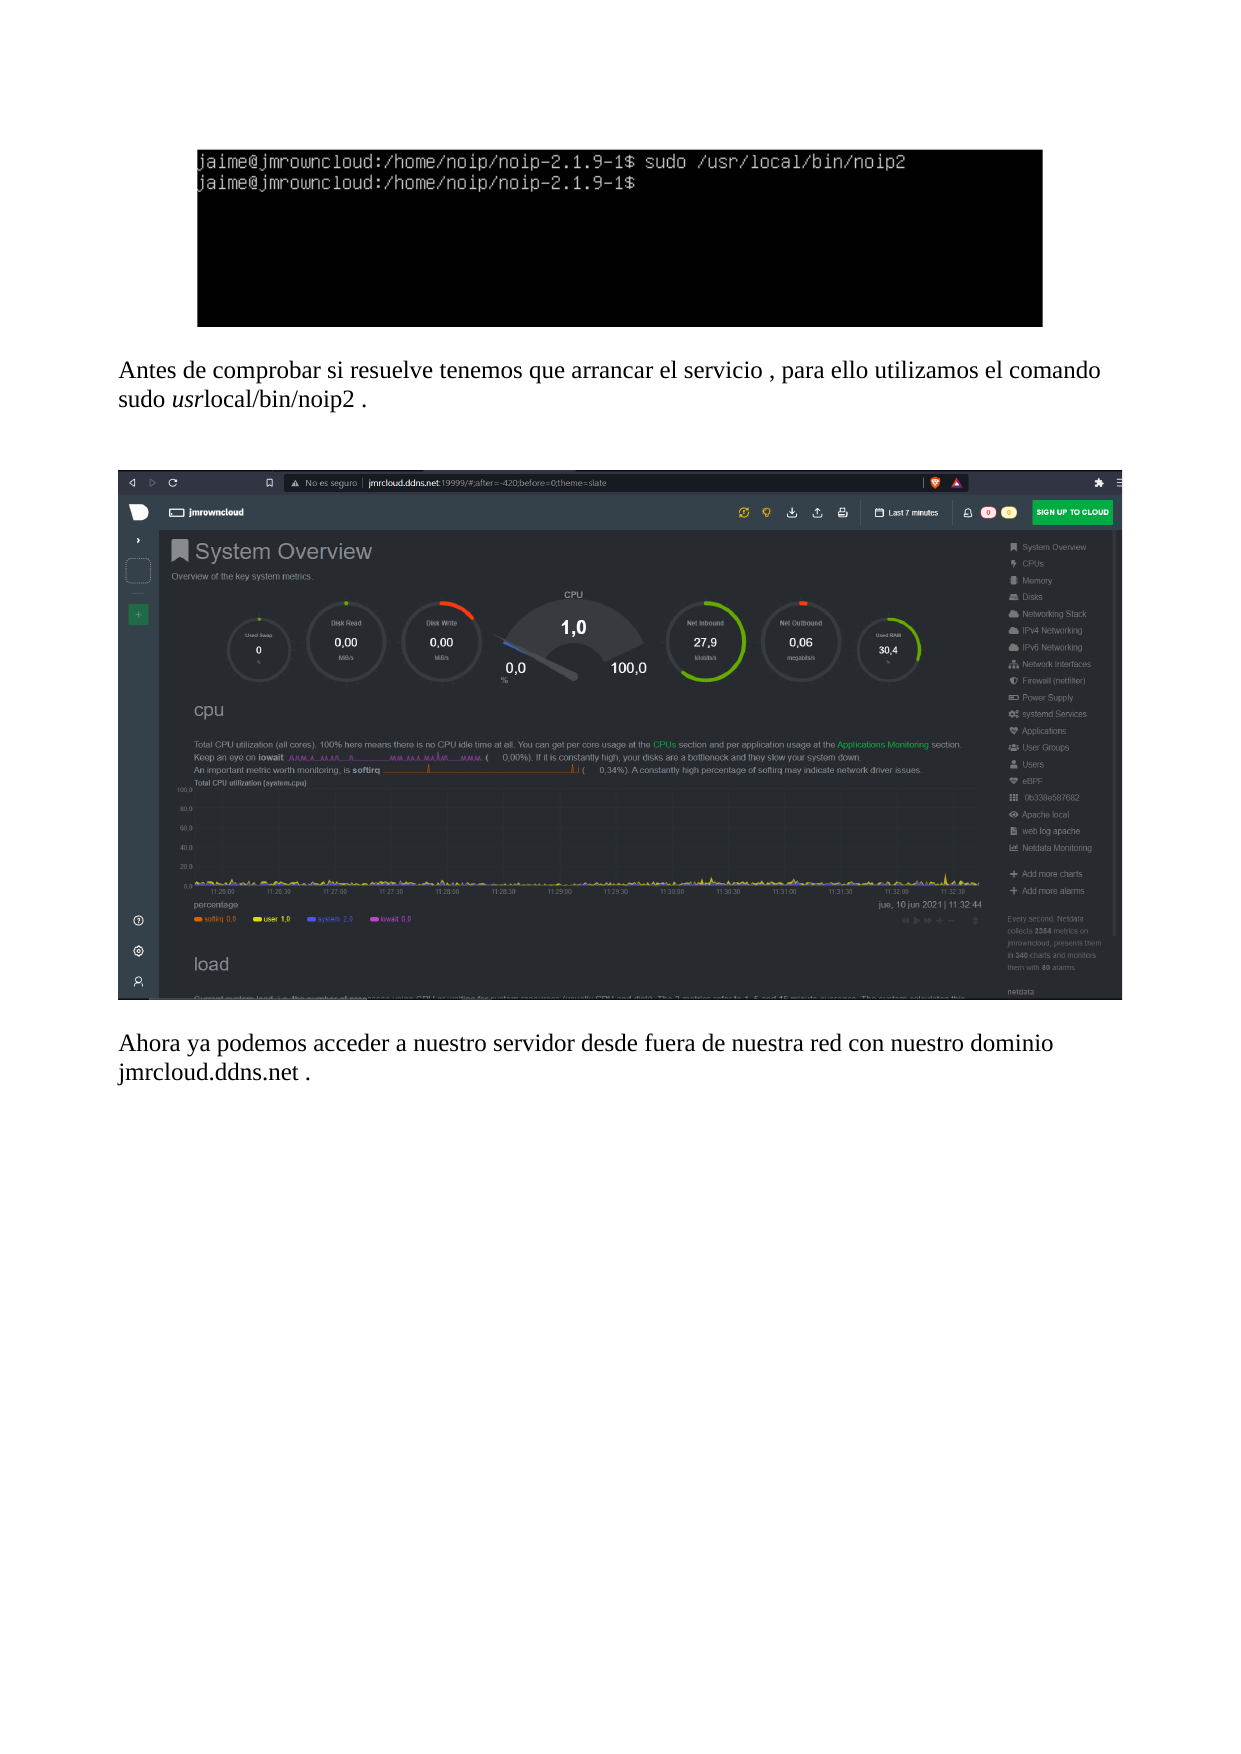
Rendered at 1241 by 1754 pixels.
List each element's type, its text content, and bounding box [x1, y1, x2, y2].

picture [197, 146, 1043, 327]
text Antes de comprobar si resuelve tenemos que arrancar el servicio , para ello utilizamos el comando sudo usrlocal/bin/noip2 . [118, 356, 1122, 413]
picture [118, 470, 1123, 1000]
text Ahora ya podemos acceder a nuestro servidor desde fuera de nuestra red con nuestro dominio jmrcloud.ddns.net . [118, 1028, 1122, 1085]
